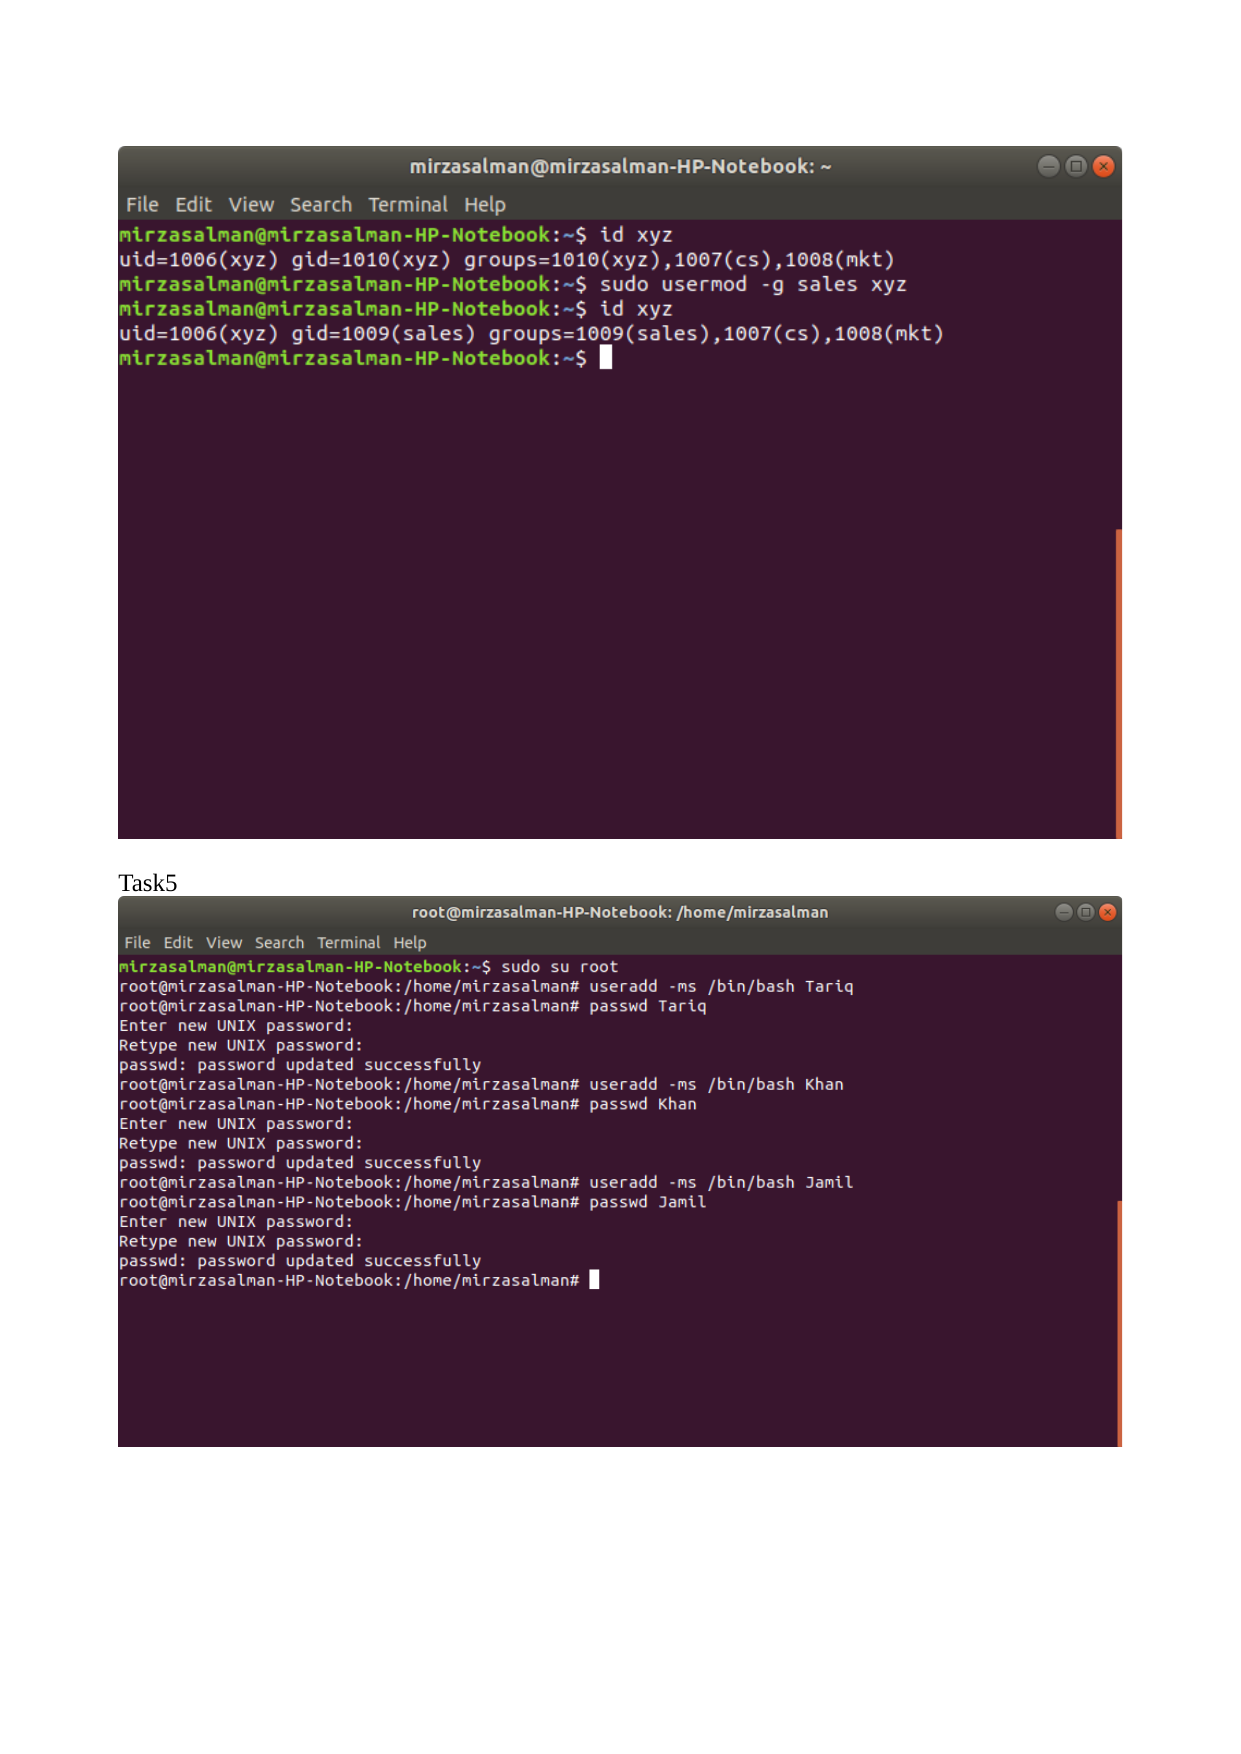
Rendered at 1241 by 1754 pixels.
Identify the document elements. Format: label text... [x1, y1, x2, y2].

picture [118, 146, 1123, 839]
picture [118, 896, 1123, 1447]
text Task5 [118, 868, 1122, 896]
